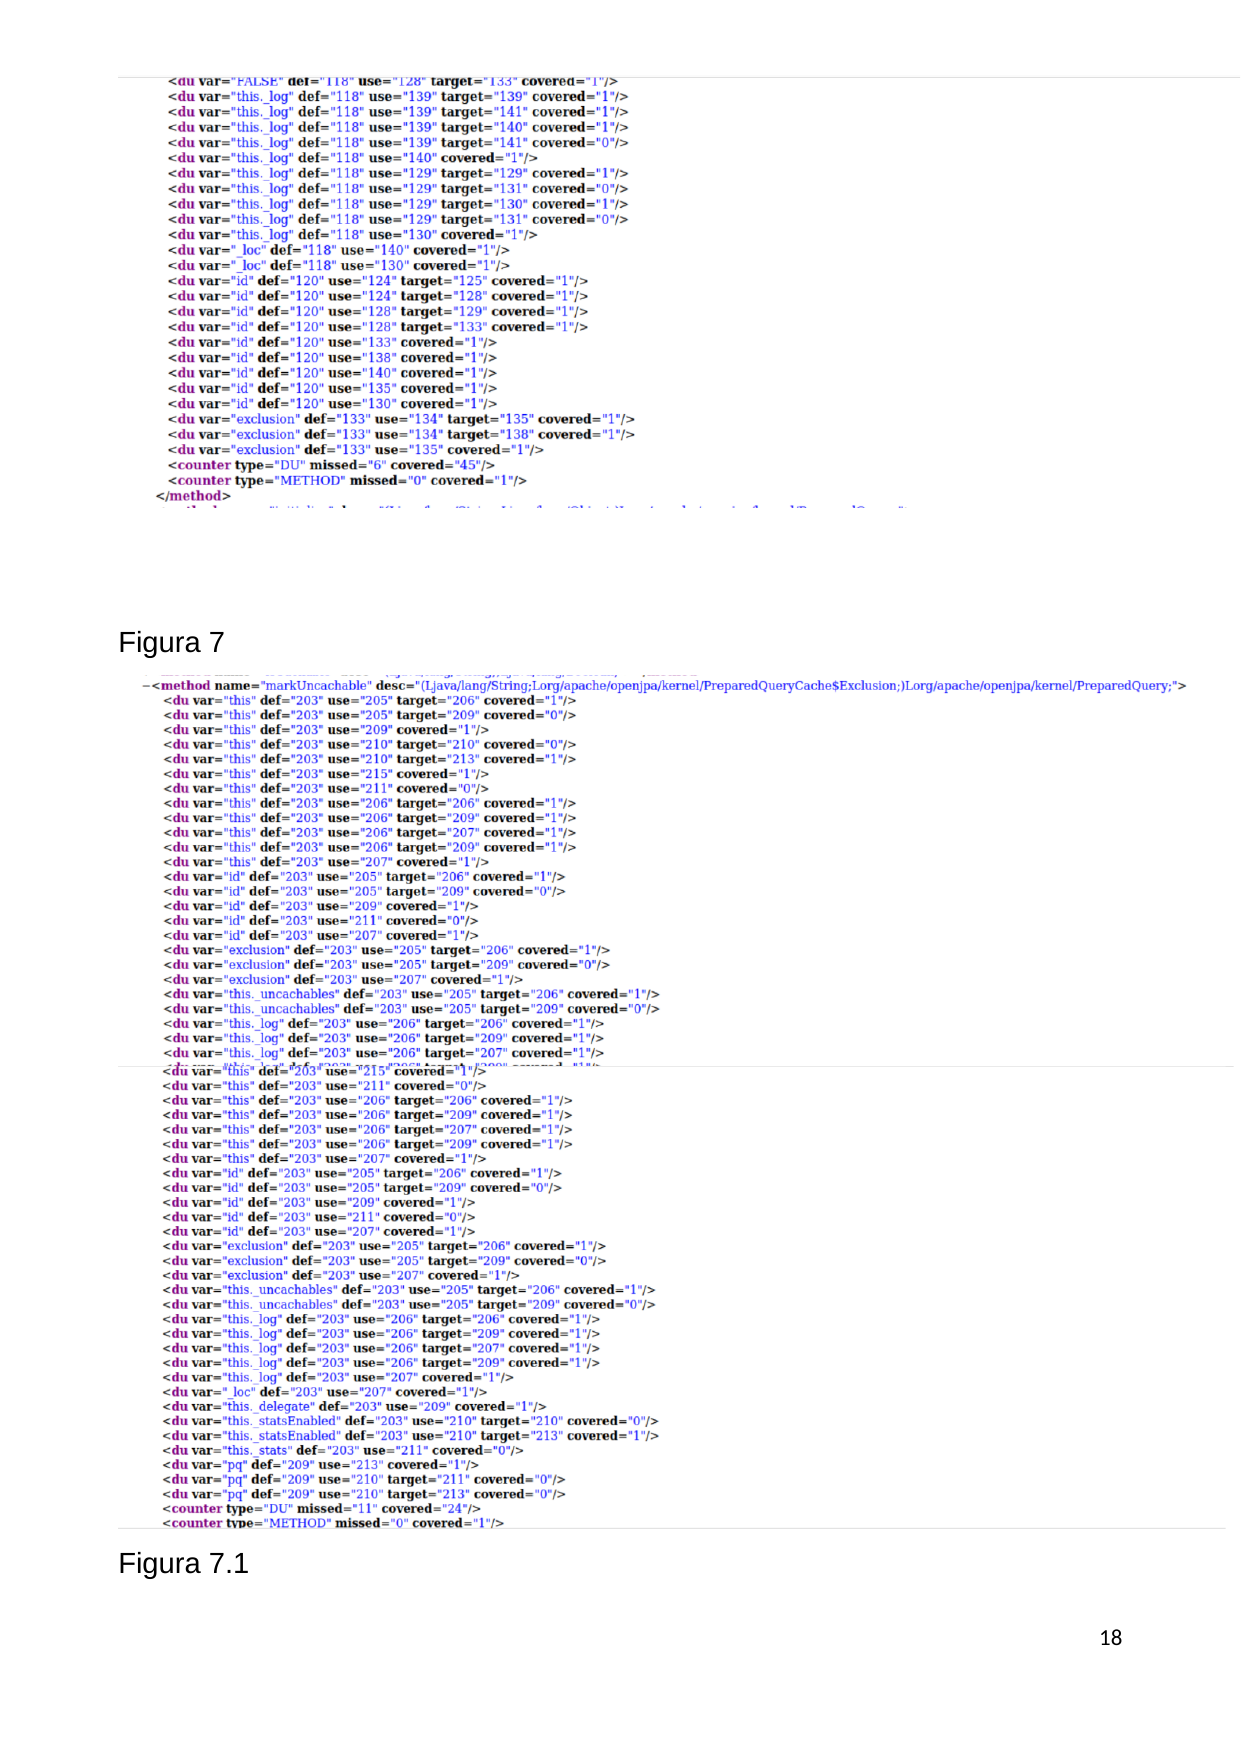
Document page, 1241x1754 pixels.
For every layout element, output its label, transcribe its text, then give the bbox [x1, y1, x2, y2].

text Figura 7.1 [118, 1546, 1122, 1579]
text Figura 7 [118, 625, 1122, 658]
